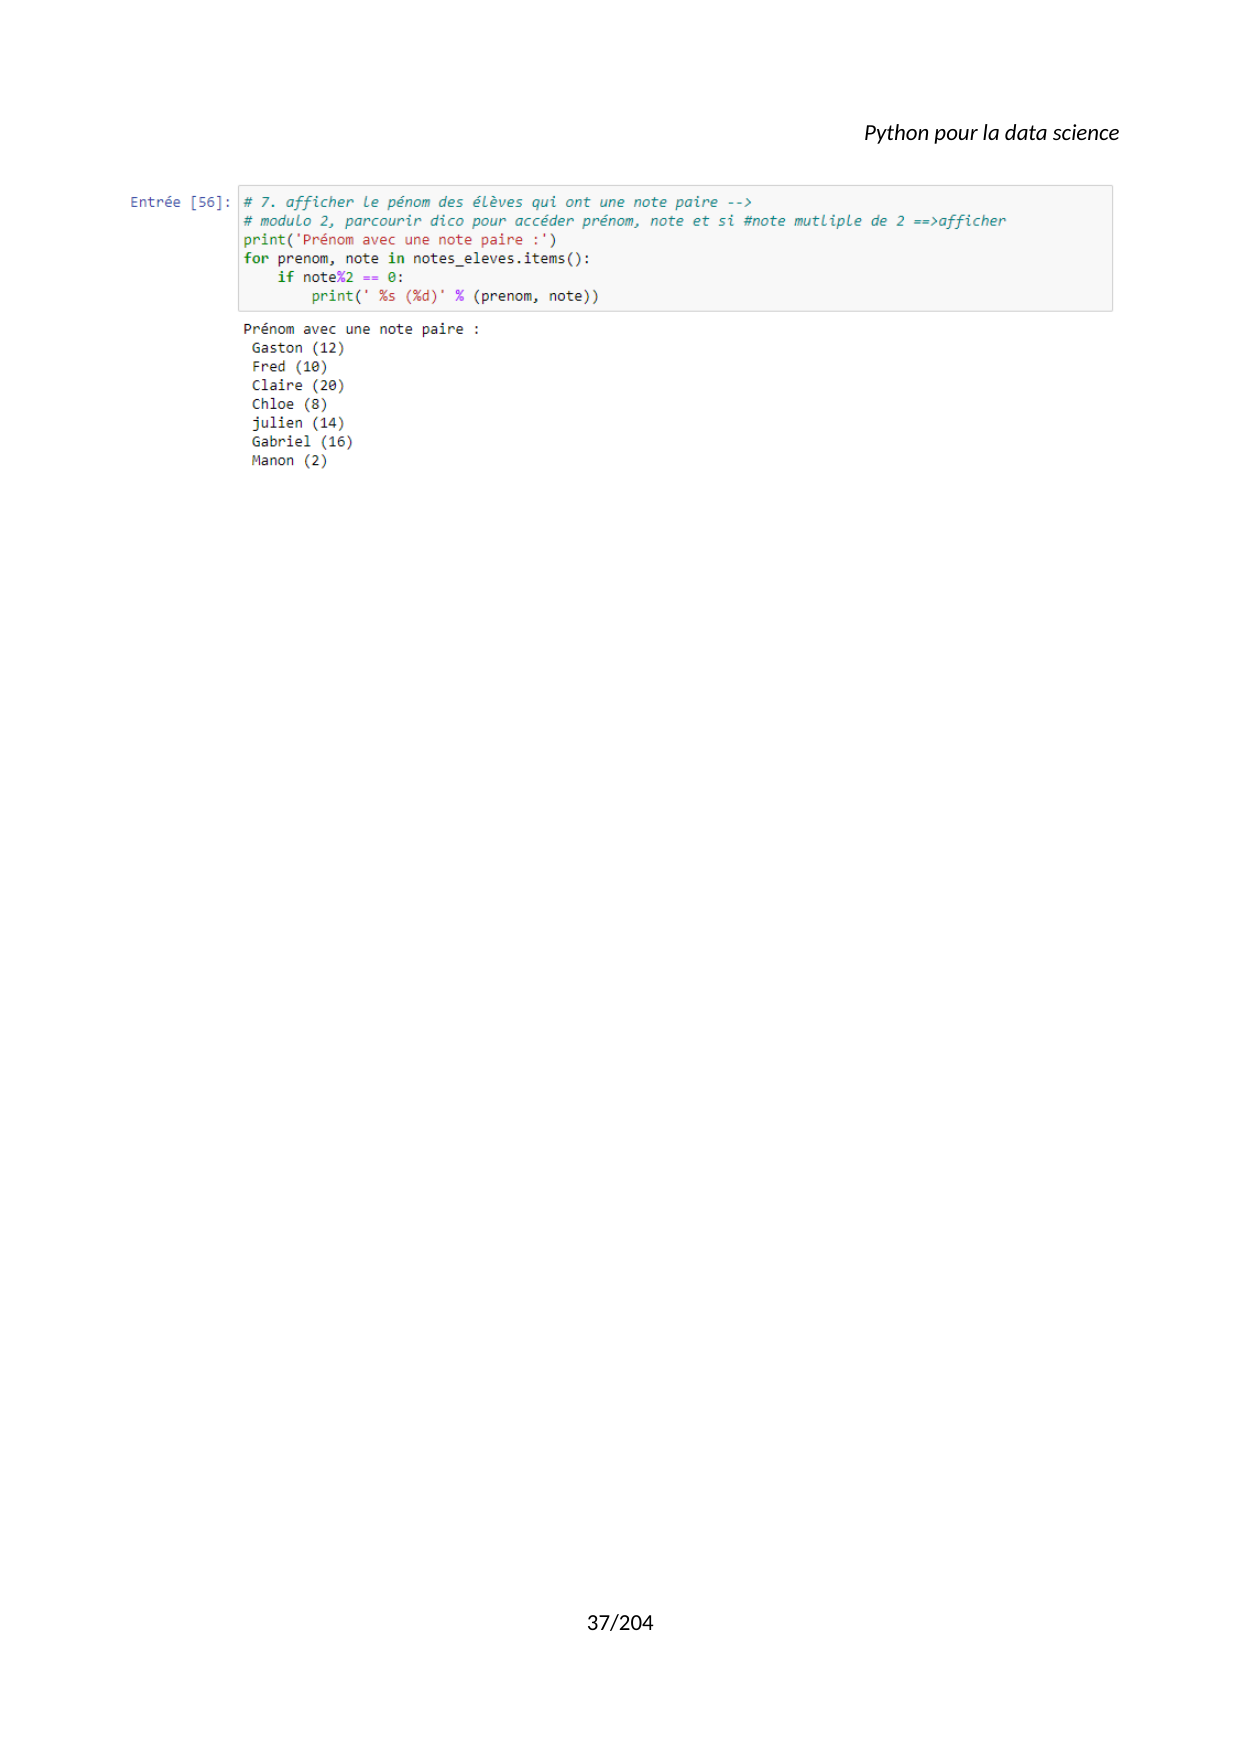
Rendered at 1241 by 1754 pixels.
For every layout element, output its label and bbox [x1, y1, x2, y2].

picture [118, 175, 1122, 484]
